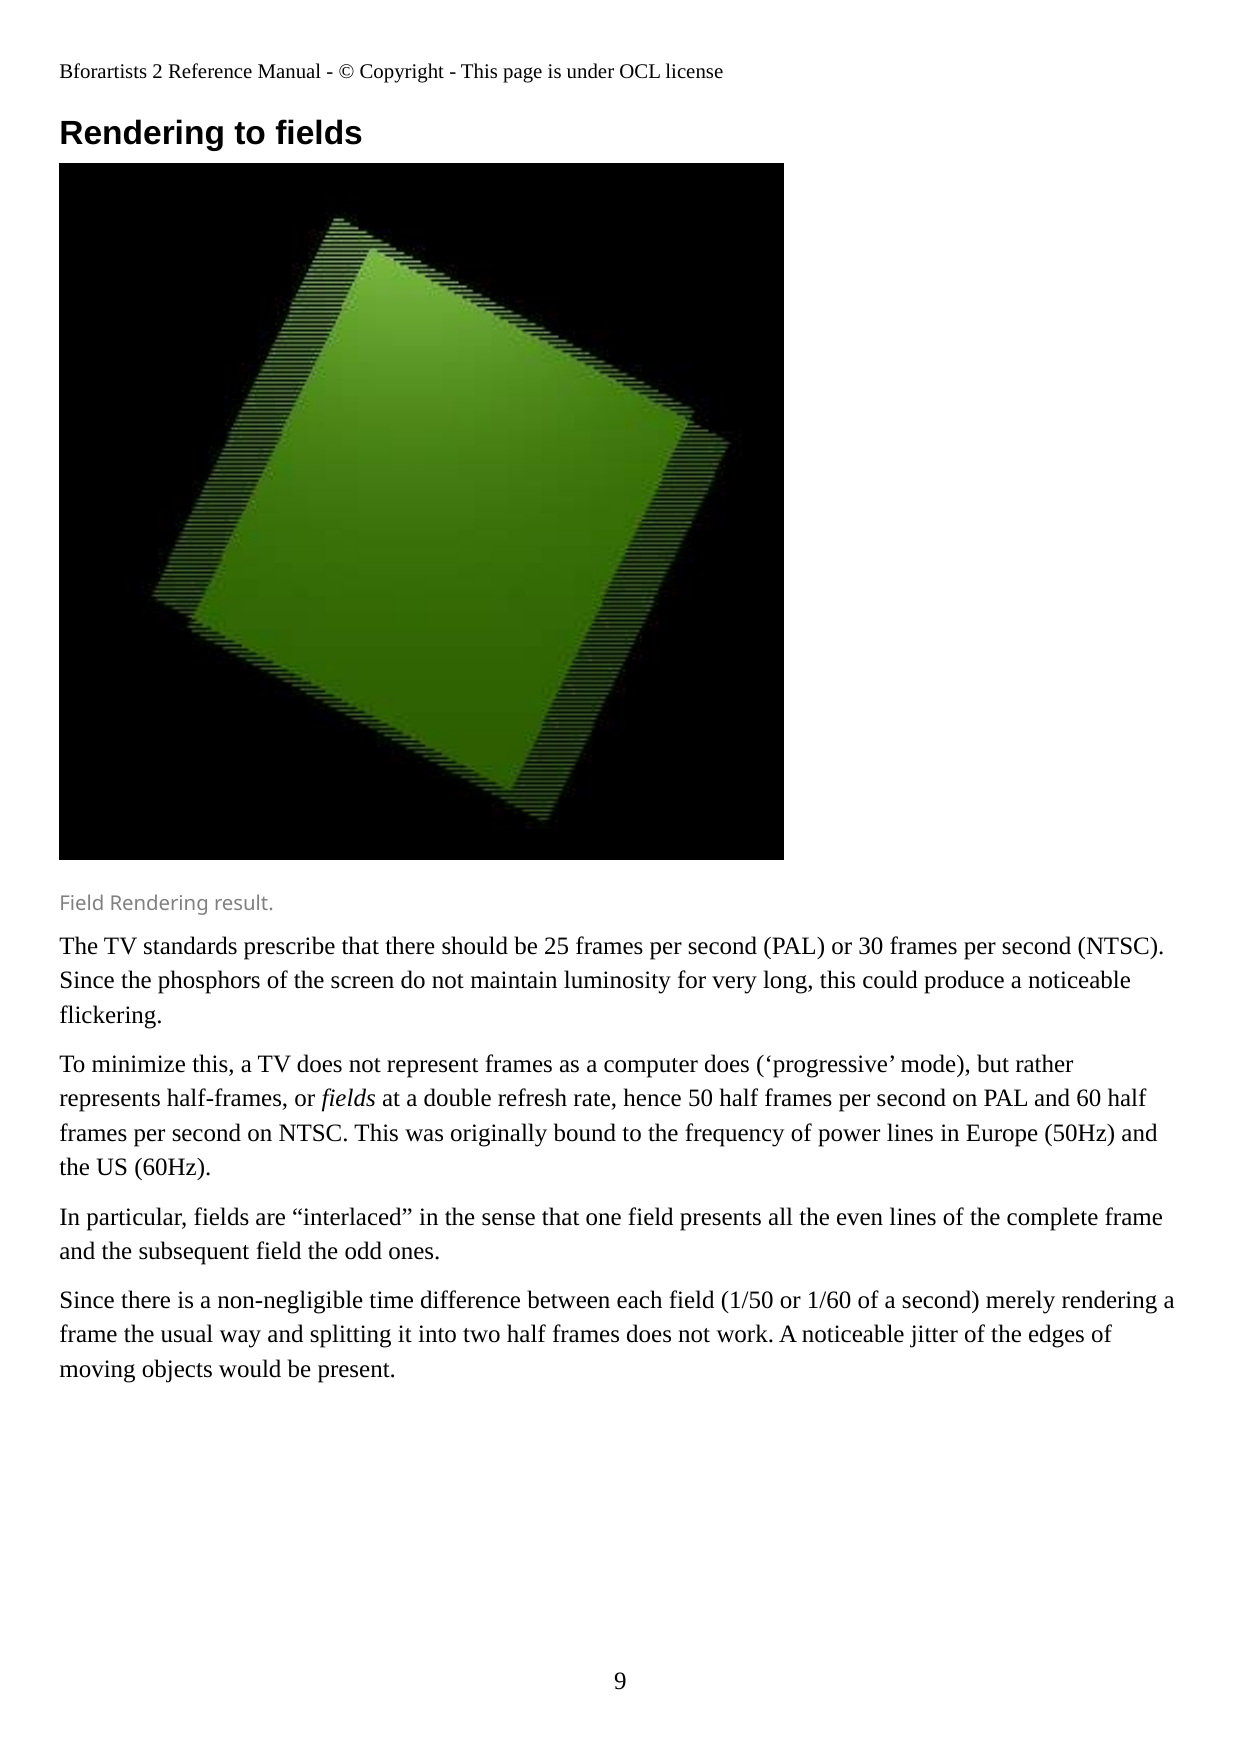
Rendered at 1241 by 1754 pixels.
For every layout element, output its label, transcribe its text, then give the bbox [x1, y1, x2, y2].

text To minimize this, a TV does not represent frames as a computer does (‘progressive’ mode), but rather represents half-frames, or fields at a double refresh rate, hence 50 half frames per second on PAL and 60 half frames per second on NTSC. This was originally bound to the frequency of power lines in Europe (50Hz) and the US (60Hz). [59, 1049, 1181, 1181]
subtitle Rendering to fields [59, 113, 1181, 151]
text In particular, fields are “interlaced” in the sense that one field presents all the even lines of the complete frame and the subsequent field the odd ones. [59, 1202, 1181, 1265]
text Since there is a non-negligible time difference between each field (1/50 or 1/60 of a second) merely rendering a frame the usual way and splitting it into two half frames does not work. A noticeable jitter of the edges of moving objects would be present. [59, 1285, 1181, 1383]
picture [59, 163, 784, 860]
text Field Rendering result. [59, 885, 1181, 916]
text The TV standards prescribe that there should be 25 frames per second (PAL) or 30 frames per second (NTSC). Since the phosphors of the screen do not maintain luminosity for very long, this could produce a noticeable flickering. [59, 931, 1181, 1029]
